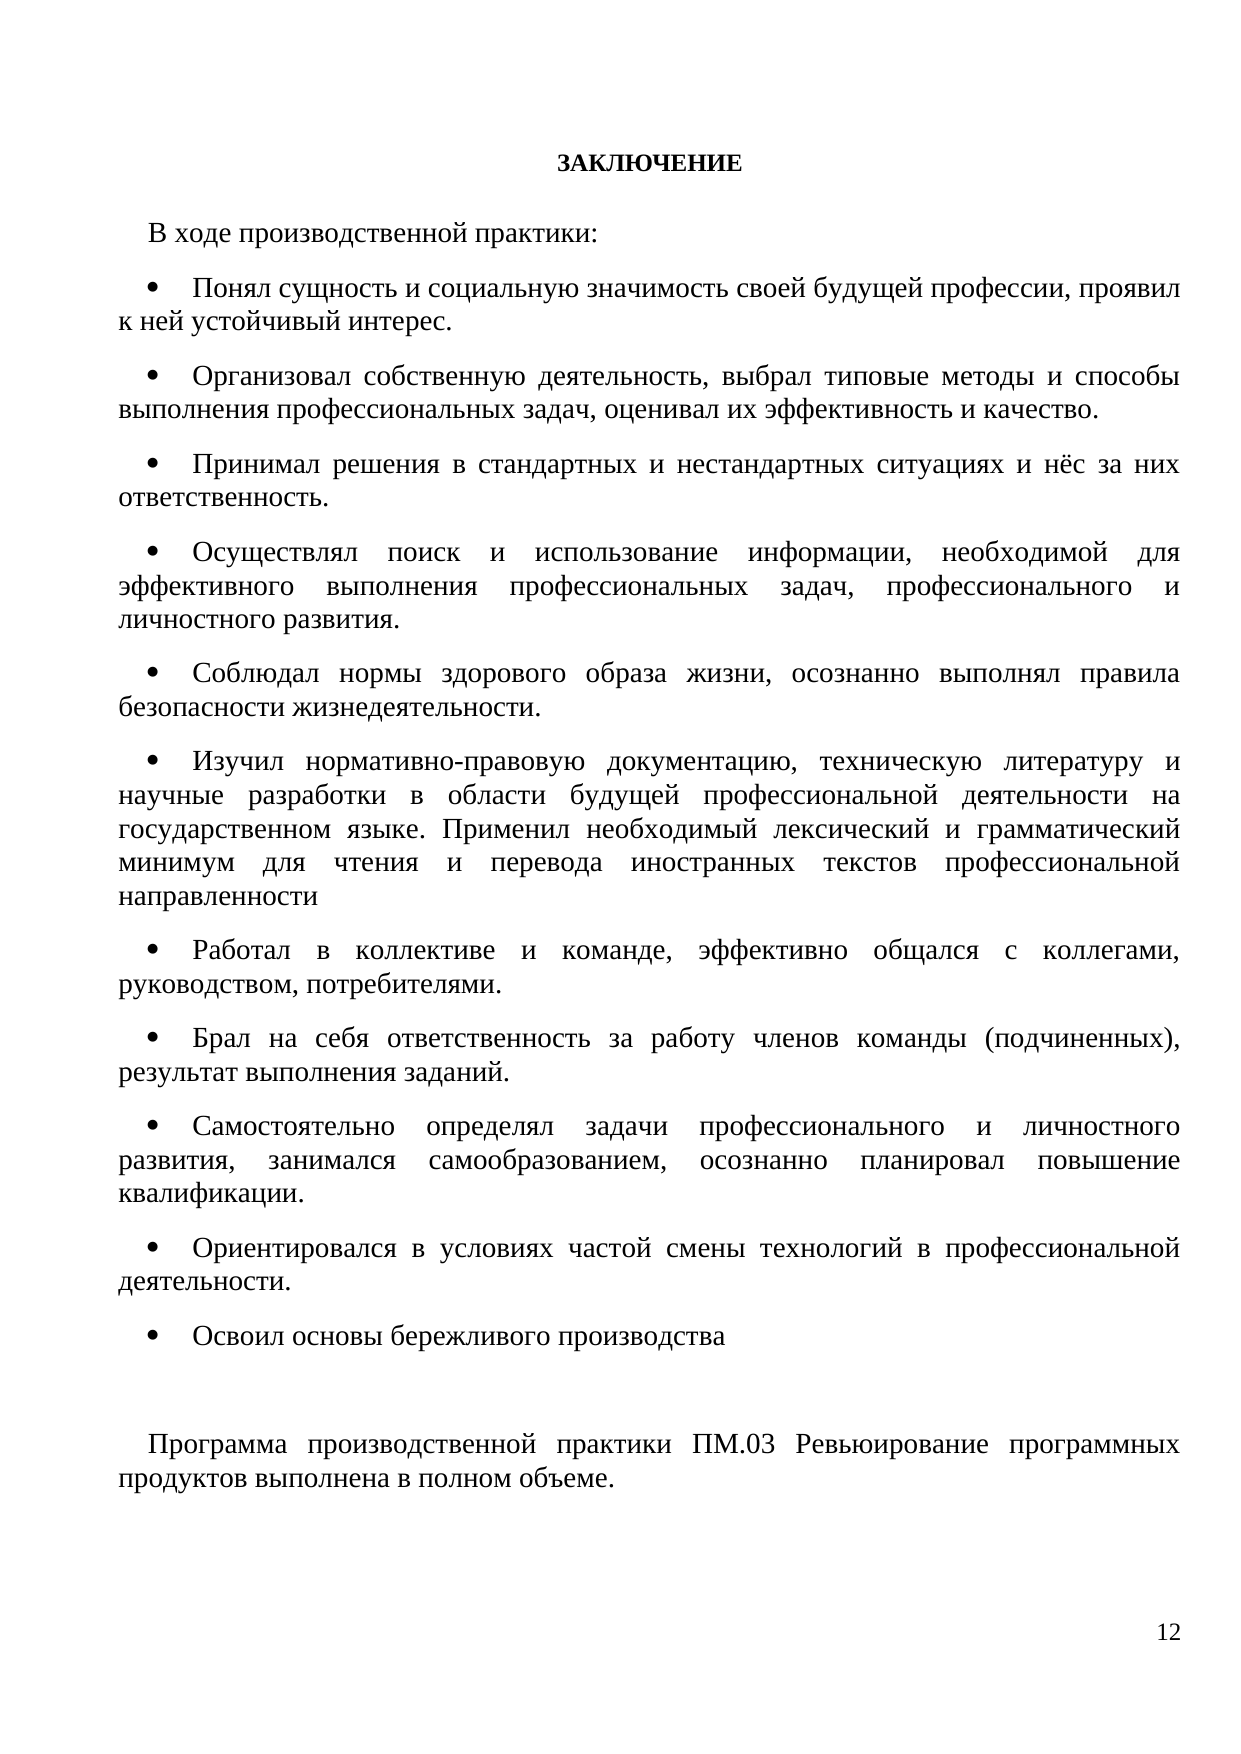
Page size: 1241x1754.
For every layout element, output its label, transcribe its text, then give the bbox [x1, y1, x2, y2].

list Работал в коллективе и команде, эффективно общался с коллегами, руководством, потребителями. [118, 932, 1181, 999]
list Организовал собственную деятельность, выбрал типовые методы и способы выполнения профессиональных задач, оценивал их эффективность и качество. [118, 358, 1181, 425]
text Программа производственной практики ПМ.03 Ревьюирование программных продуктов выполнена в полном объеме. [118, 1427, 1181, 1494]
list Освоил основы бережливого производства [118, 1318, 1181, 1351]
list Ориентировался в условиях частой смены технологий в профессиональной деятельности. [118, 1230, 1181, 1297]
list Осуществлял поиск и использование информации, необходимой для эффективного выполнения профессиональных задач, профессионального и личностного развития. [118, 534, 1181, 635]
list Брал на себя ответственность за работу членов команды (подчиненных), результат выполнения заданий. [118, 1020, 1181, 1087]
list Принимал решения в стандартных и нестандартных ситуациях и нёс за них ответственность. [118, 446, 1181, 513]
list Изучил нормативно-правовую документацию, техническую литературу и научные разработки в области будущей профессиональной деятельности на государственном языке. Применил необходимый лексический и грамматический минимум для чтения и перевода иностранных текстов профессиональной направленности [118, 743, 1181, 911]
list Соблюдал нормы здорового образа жизни, осознанно выполнял правила безопасности жизнедеятельности. [118, 656, 1181, 723]
list Самостоятельно определял задачи профессионального и личностного развития, занимался самообразованием, осознанно планировал повышение квалификации. [118, 1108, 1181, 1209]
list Понял сущность и социальную значимость своей будущей профессии, проявил к ней устойчивый интерес. [118, 270, 1181, 337]
text ЗАКЛЮЧЕНИЕ [118, 148, 1181, 176]
text В ходе производственной практики: [118, 216, 1181, 249]
